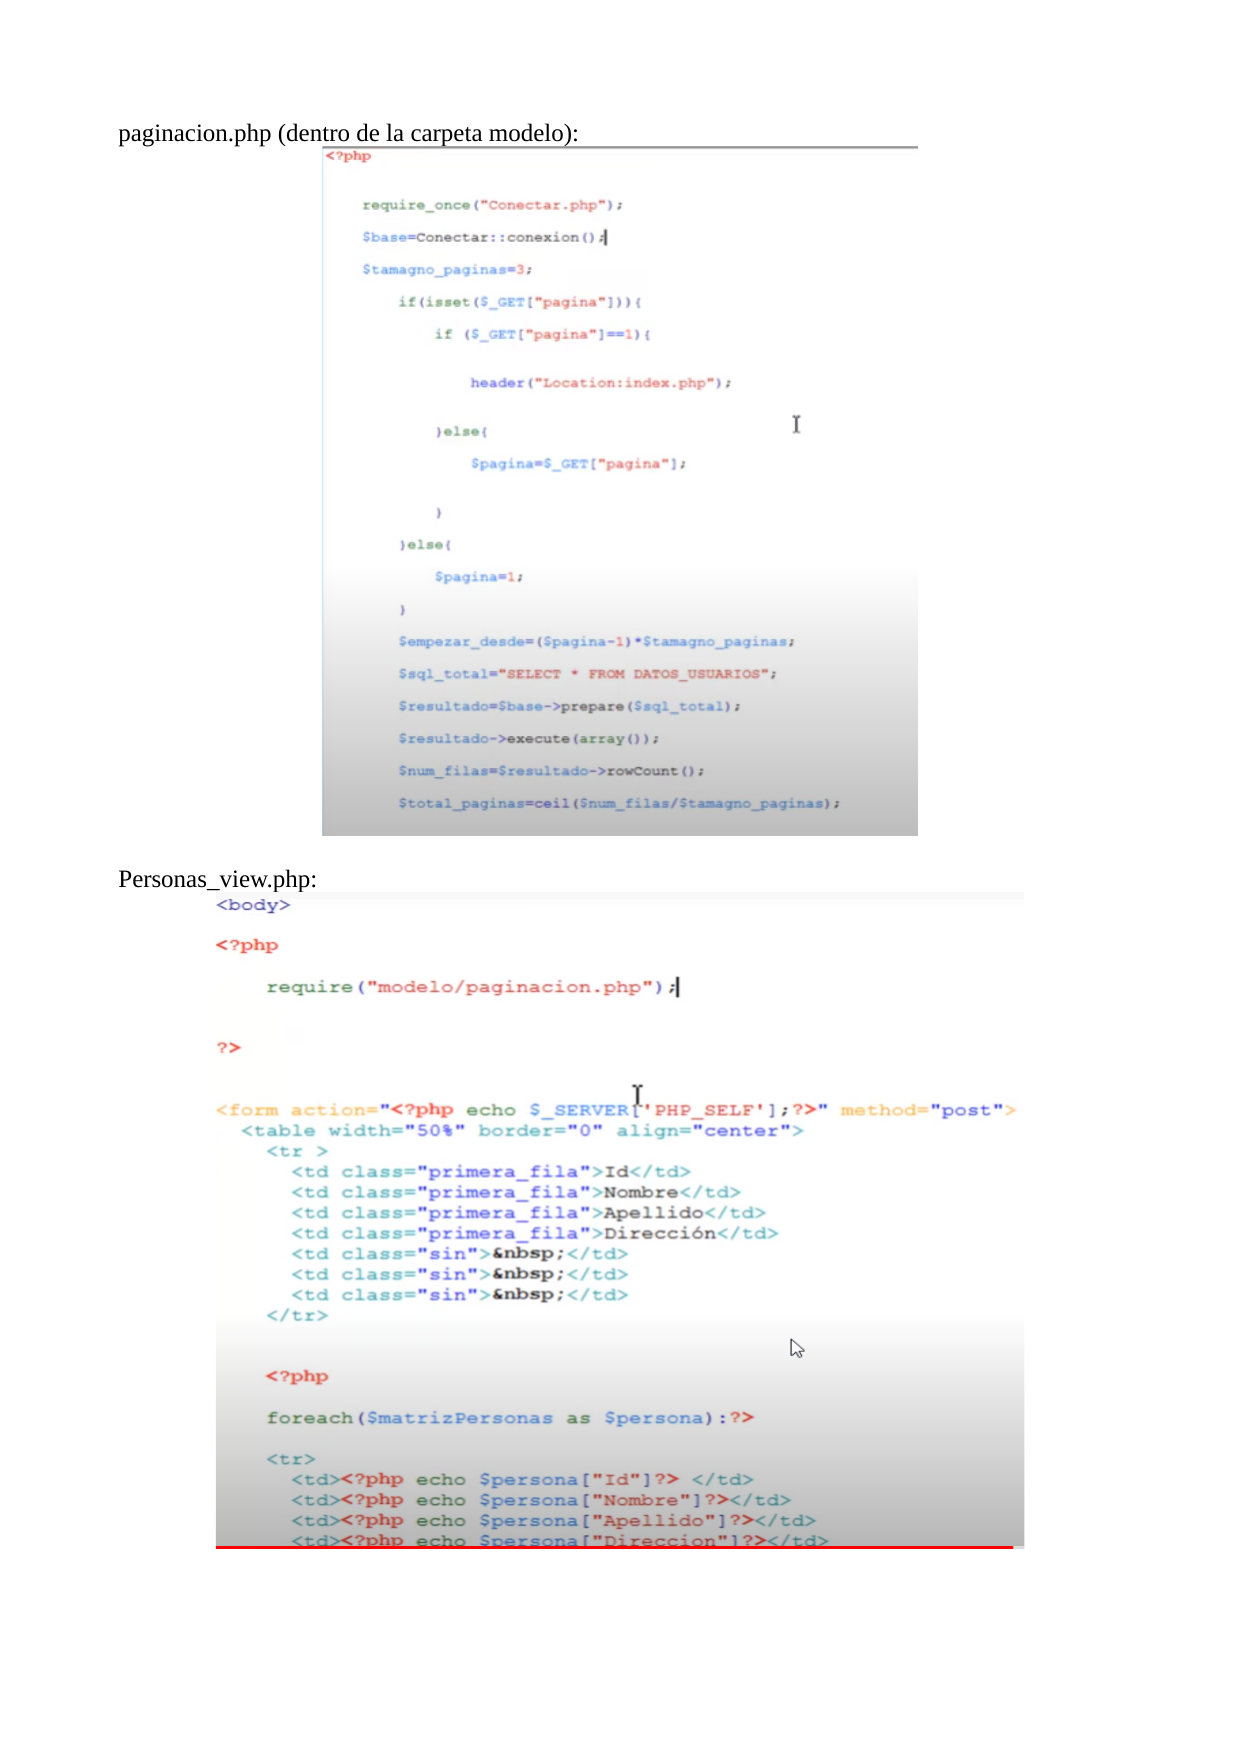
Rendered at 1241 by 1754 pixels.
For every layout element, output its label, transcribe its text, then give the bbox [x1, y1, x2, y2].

text paginacion.php (dentro de la carpeta modelo): [118, 118, 1122, 147]
text Personas_view.php: [118, 864, 1122, 893]
picture [322, 146, 918, 836]
picture [215, 892, 1025, 1549]
